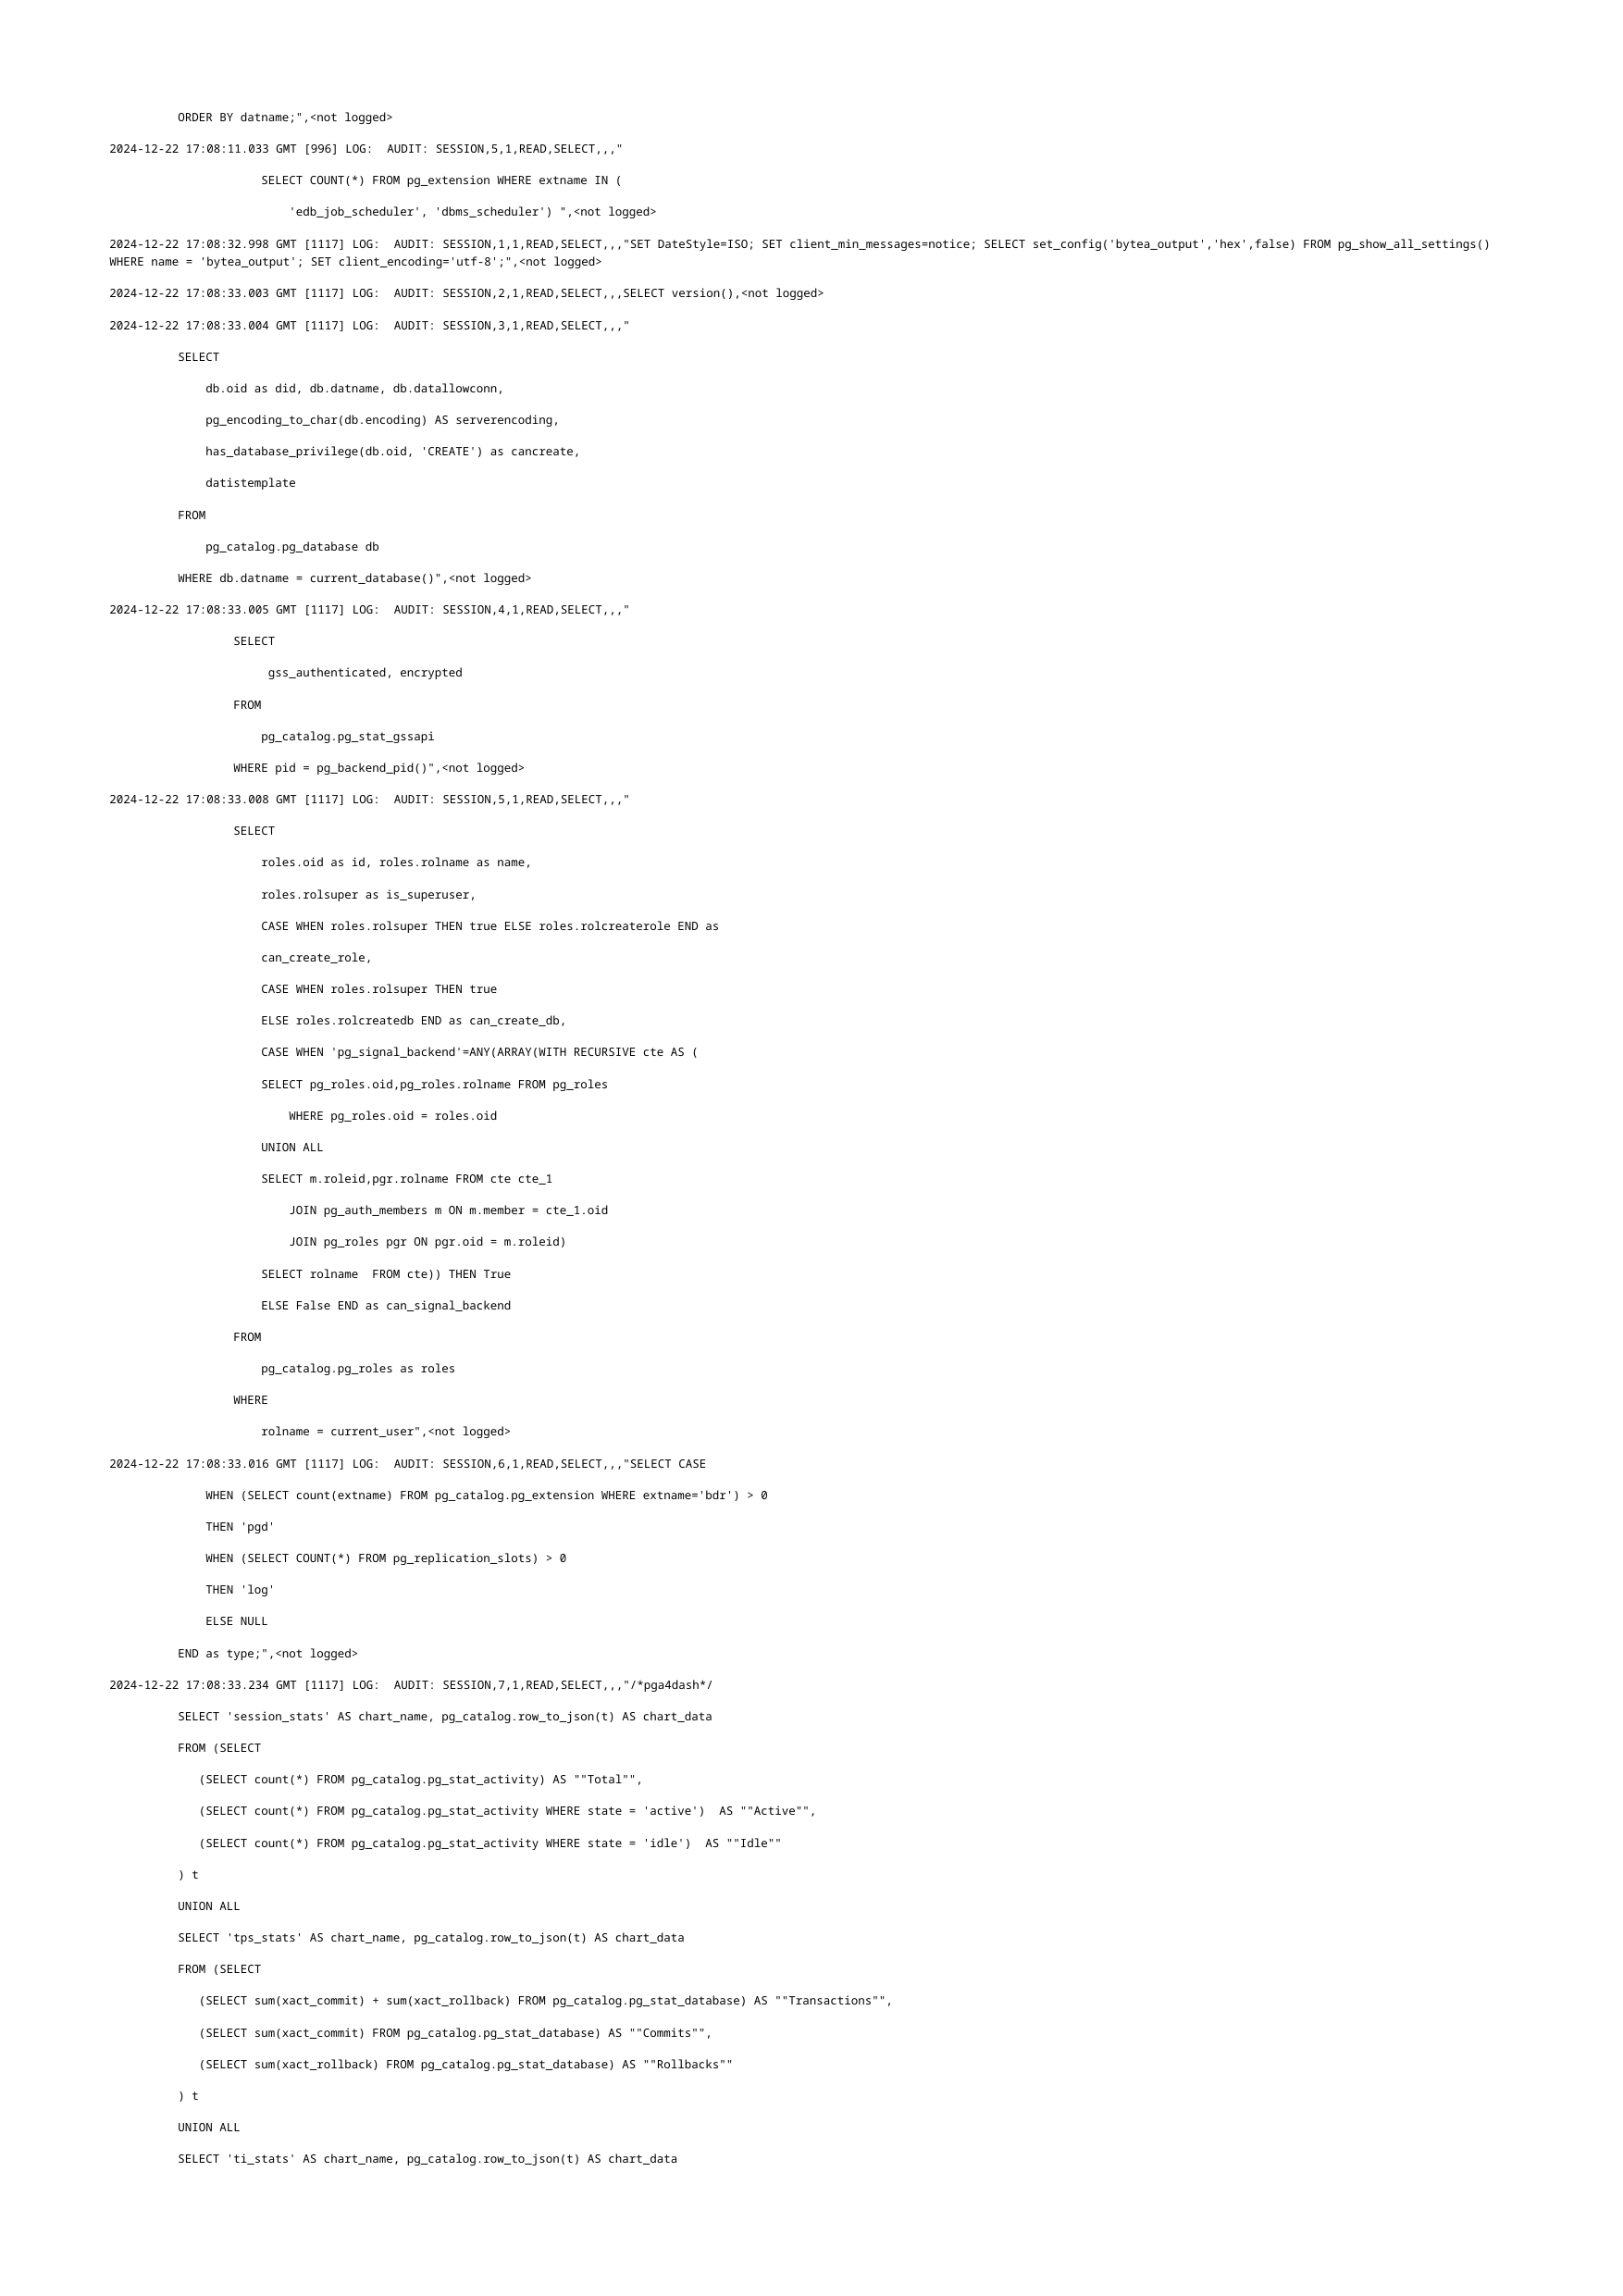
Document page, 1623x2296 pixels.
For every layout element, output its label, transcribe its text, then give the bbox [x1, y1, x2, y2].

text pg_catalog.pg_database db [109, 539, 1514, 554]
text WHEN (SELECT COUNT(*) FROM pg_replication_slots) > 0 [109, 1550, 1514, 1566]
text UNION ALL [109, 1139, 1514, 1155]
text db.oid as did, db.datname, db.datallowconn, [109, 380, 1514, 396]
text has_database_privilege(db.oid, 'CREATE') as cancreate, [109, 443, 1514, 459]
text ) t [109, 2088, 1514, 2104]
text JOIN pg_roles pgr ON pgr.oid = m.roleid) [109, 1234, 1514, 1250]
text 'edb_job_scheduler', 'dbms_scheduler') ",<not logged> [109, 205, 1514, 220]
text ) t [109, 1867, 1514, 1882]
text JOIN pg_auth_members m ON m.member = cte_1.oid [109, 1202, 1514, 1218]
text ELSE roles.rolcreatedb END as can_create_db, [109, 1012, 1514, 1028]
text 2024-12-22 17:08:11.033 GMT [996] LOG: AUDIT: SESSION,5,1,READ,SELECT,,," [109, 141, 1514, 156]
text can_create_role, [109, 949, 1514, 965]
text WHERE pg_roles.oid = roles.oid [109, 1108, 1514, 1123]
text (SELECT sum(xact_rollback) FROM pg_catalog.pg_stat_database) AS ""Rollbacks"" [109, 2056, 1514, 2072]
text roles.oid as id, roles.rolname as name, [109, 854, 1514, 871]
text END as type;",<not logged> [109, 1645, 1514, 1661]
text UNION ALL [109, 1898, 1514, 1914]
text (SELECT sum(xact_commit) + sum(xact_rollback) FROM pg_catalog.pg_stat_database) AS ""Transactions"", [109, 1992, 1514, 2009]
text UNION ALL [109, 2119, 1514, 2135]
text 2024-12-22 17:08:32.998 GMT [1117] LOG: AUDIT: SESSION,1,1,READ,SELECT,,,"SET DateStyle=ISO; SET client_min_messages=notice; SELECT set_config('bytea_output','hex',false) FROM pg_show_all_settings() WHERE name = 'bytea_output'; SET client_encoding='utf-8';",<not logged> [109, 236, 1514, 269]
text FROM (SELECT [109, 1961, 1514, 1977]
text pg_encoding_to_char(db.encoding) AS serverencoding, [109, 412, 1514, 428]
text 2024-12-22 17:08:33.003 GMT [1117] LOG: AUDIT: SESSION,2,1,READ,SELECT,,,SELECT version(),<not logged> [109, 285, 1514, 302]
text SELECT 'session_stats' AS chart_name, pg_catalog.row_to_json(t) AS chart_data [109, 1708, 1514, 1724]
text 2024-12-22 17:08:33.008 GMT [1117] LOG: AUDIT: SESSION,5,1,READ,SELECT,,," [109, 791, 1514, 807]
text (SELECT count(*) FROM pg_catalog.pg_stat_activity) AS ""Total"", [109, 1771, 1514, 1787]
text SELECT [109, 823, 1514, 838]
text SELECT pg_roles.oid,pg_roles.rolname FROM pg_roles [109, 1076, 1514, 1092]
text THEN 'pgd' [109, 1519, 1514, 1534]
text (SELECT count(*) FROM pg_catalog.pg_stat_activity WHERE state = 'active') AS ""Active"", [109, 1803, 1514, 1819]
text WHERE [109, 1392, 1514, 1408]
text (SELECT count(*) FROM pg_catalog.pg_stat_activity WHERE state = 'idle') AS ""Idle"" [109, 1835, 1514, 1851]
text ELSE False END as can_signal_backend [109, 1297, 1514, 1313]
text SELECT m.roleid,pgr.rolname FROM cte cte_1 [109, 1171, 1514, 1186]
text SELECT rolname FROM cte)) THEN True [109, 1266, 1514, 1282]
text (SELECT sum(xact_commit) FROM pg_catalog.pg_stat_database) AS ""Commits"", [109, 2025, 1514, 2041]
text FROM [109, 697, 1514, 713]
text SELECT [109, 349, 1514, 365]
text SELECT [109, 633, 1514, 649]
text WHERE db.datname = current_database()",<not logged> [109, 570, 1514, 586]
text pg_catalog.pg_stat_gssapi [109, 728, 1514, 744]
text pg_catalog.pg_roles as roles [109, 1360, 1514, 1376]
text THEN 'log' [109, 1582, 1514, 1597]
text 2024-12-22 17:08:33.004 GMT [1117] LOG: AUDIT: SESSION,3,1,READ,SELECT,,," [109, 317, 1514, 333]
text 2024-12-22 17:08:33.005 GMT [1117] LOG: AUDIT: SESSION,4,1,READ,SELECT,,," [109, 602, 1514, 617]
text rolname = current_user",<not logged> [109, 1423, 1514, 1440]
text gss_authenticated, encrypted [109, 664, 1514, 681]
text 2024-12-22 17:08:33.234 GMT [1117] LOG: AUDIT: SESSION,7,1,READ,SELECT,,,"/*pga4dash*/ [109, 1677, 1514, 1693]
text SELECT 'ti_stats' AS chart_name, pg_catalog.row_to_json(t) AS chart_data [109, 2151, 1514, 2166]
text SELECT 'tps_stats' AS chart_name, pg_catalog.row_to_json(t) AS chart_data [109, 1930, 1514, 1945]
text FROM (SELECT [109, 1740, 1514, 1756]
text FROM [109, 1329, 1514, 1345]
text 2024-12-22 17:08:33.016 GMT [1117] LOG: AUDIT: SESSION,6,1,READ,SELECT,,,"SELECT CASE [109, 1456, 1514, 1471]
text ELSE NULL [109, 1613, 1514, 1630]
text ORDER BY datname;",<not logged> [109, 109, 1514, 125]
text datistemplate [109, 475, 1514, 491]
text roles.rolsuper as is_superuser, [109, 887, 1514, 902]
text CASE WHEN roles.rolsuper THEN true [109, 981, 1514, 997]
text SELECT COUNT(*) FROM pg_extension WHERE extname IN ( [109, 172, 1514, 188]
text WHEN (SELECT count(extname) FROM pg_catalog.pg_extension WHERE extname='bdr') > 0 [109, 1487, 1514, 1503]
text WHERE pid = pg_backend_pid()",<not logged> [109, 760, 1514, 776]
text CASE WHEN 'pg_signal_backend'=ANY(ARRAY(WITH RECURSIVE cte AS ( [109, 1044, 1514, 1061]
text CASE WHEN roles.rolsuper THEN true ELSE roles.rolcreaterole END as [109, 918, 1514, 934]
text FROM [109, 507, 1514, 523]
